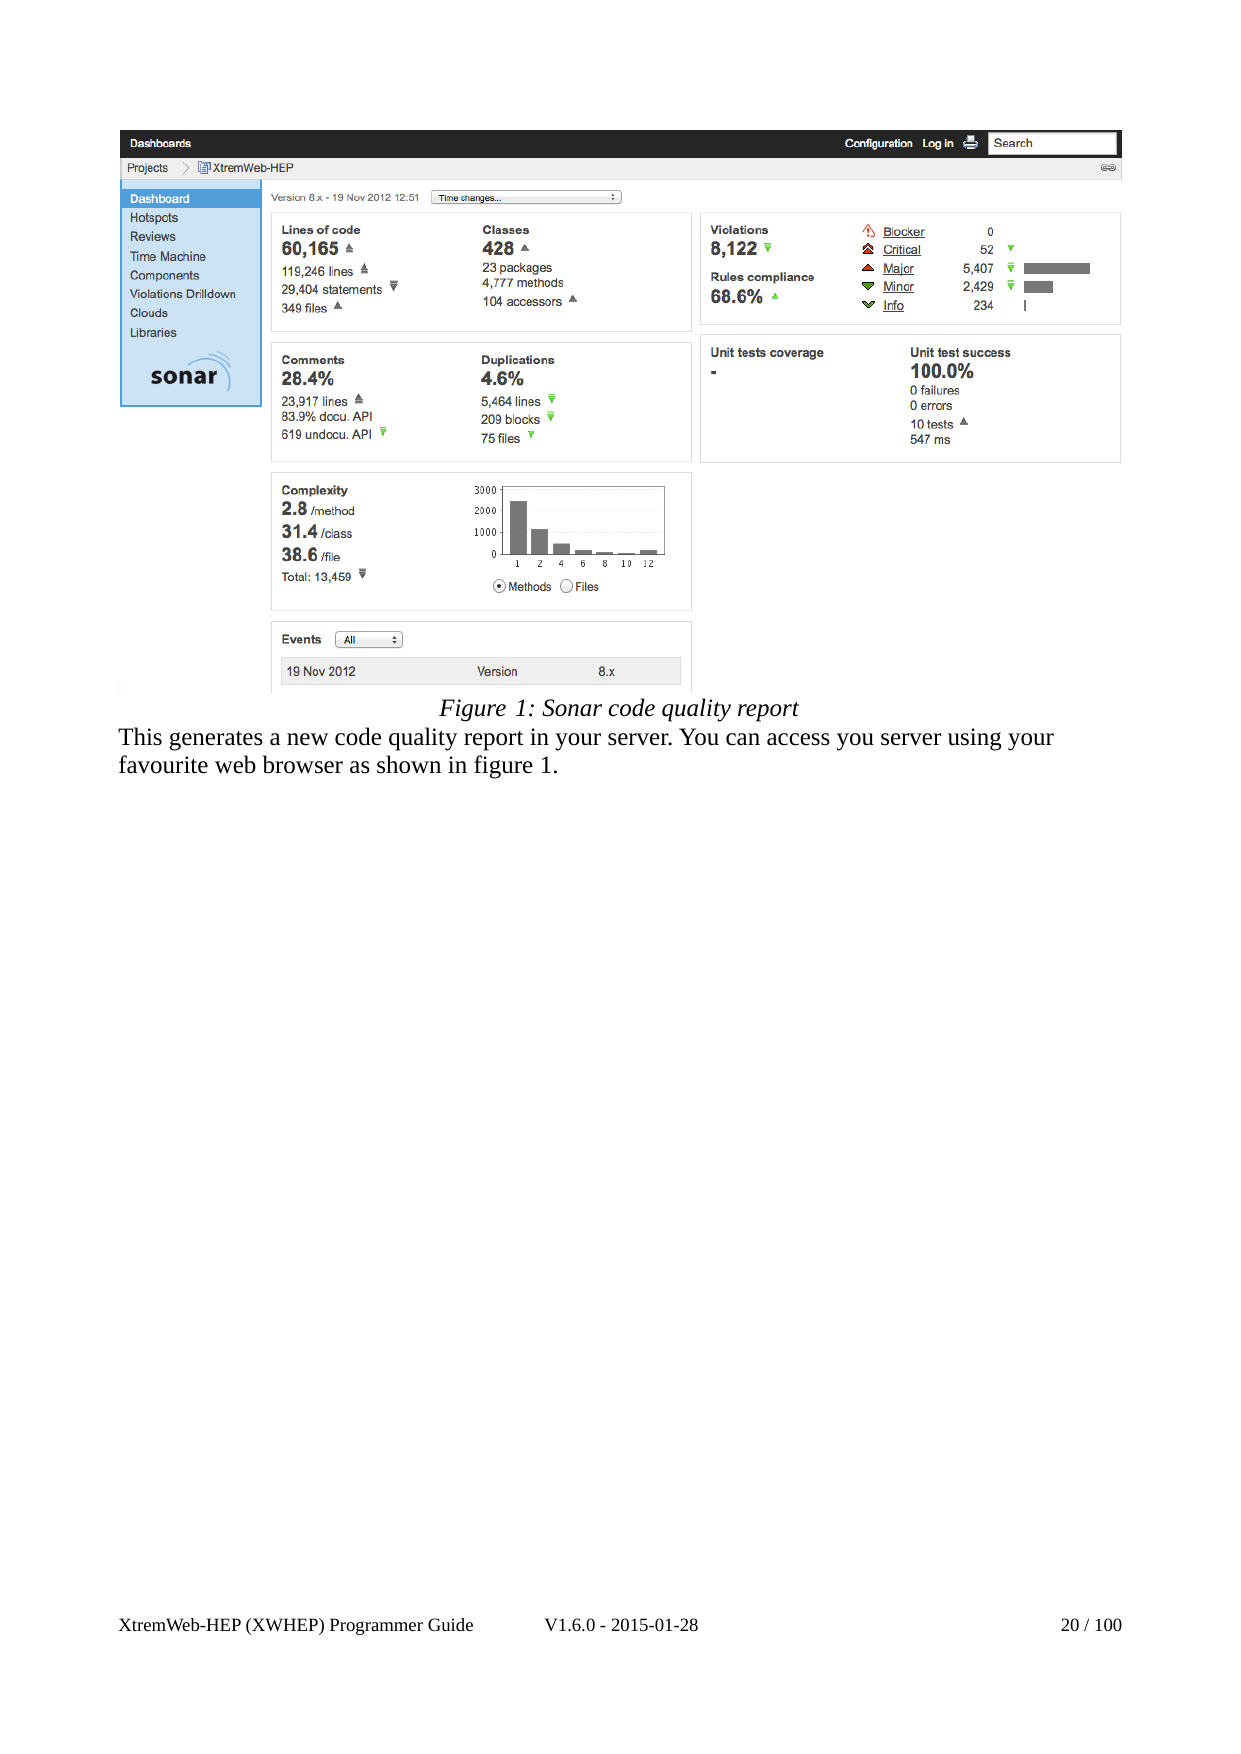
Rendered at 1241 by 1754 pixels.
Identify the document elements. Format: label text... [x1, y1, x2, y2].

picture [118, 130, 1123, 693]
text [118, 118, 1122, 130]
text Figure 1: Sonar code quality report [118, 693, 1122, 722]
text This generates a new code quality report in your server. You can access you server using your favourite web browser as shown in figure 1. [118, 722, 1122, 779]
